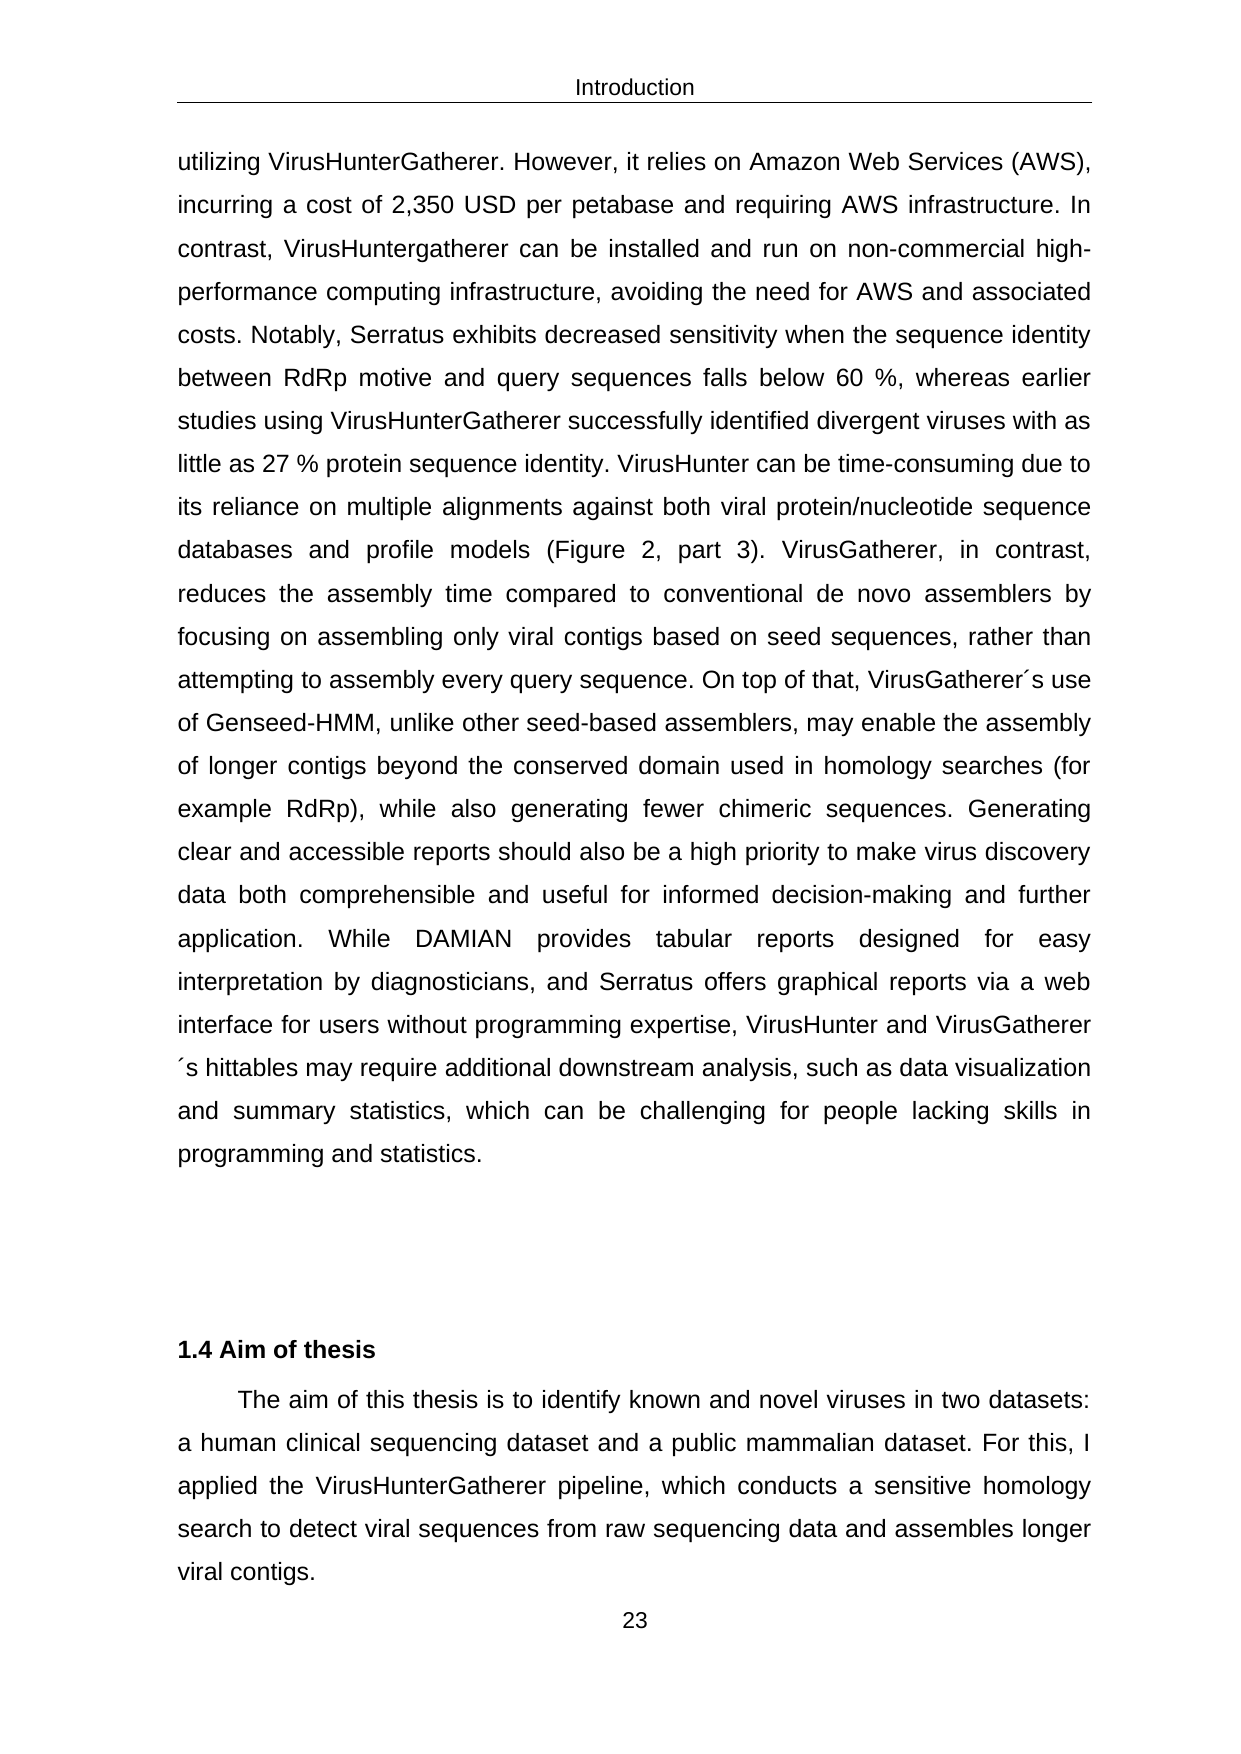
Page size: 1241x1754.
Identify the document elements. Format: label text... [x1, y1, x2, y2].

subtitle 1.4 Aim of thesis [177, 1335, 1092, 1364]
text utilizing VirusHunterGatherer. However, it relies on Amazon Web Services (AWS), incurring a cost of 2,350 USD per petabase and requiring AWS infrastructure. In contrast, VirusHuntergatherer can be installed and run on non-commercial high-performance computing infrastructure, avoiding the need for AWS and associated costs. Notably, Serratus exhibits decreased sensitivity when the sequence identity between RdRp motive and query sequences falls below 60 %, whereas earlier studies using VirusHunterGatherer successfully identified divergent viruses with as little as 27 % protein sequence identity. VirusHunter can be time-consuming due to its reliance on multiple alignments against both viral protein/nucleotide sequence databases and profile models (Figure 2, part 3). VirusGatherer, in contrast, reduces the assembly time compared to conventional de novo assemblers by focusing on assembling only viral contigs based on seed sequences, rather than attempting to assembly every query sequence. On top of that, VirusGatherer´s use of Genseed-HMM, unlike other seed-based assemblers, may enable the assembly of longer contigs beyond the conserved domain used in homology searches (for example RdRp), while also generating fewer chimeric sequences. Generating clear and accessible reports should also be a high priority to make virus discovery data both comprehensible and useful for informed decision-making and further application. While DAMIAN provides tabular reports designed for easy interpretation by diagnosticians, and Serratus offers graphical reports via a web interface for users without programming expertise, VirusHunter and VirusGatherer´s hittables may require additional downstream analysis, such as data visualization and summary statistics, which can be challenging for people lacking skills in programming and statistics. [177, 147, 1092, 1168]
text The aim of this thesis is to identify known and novel viruses in two datasets: a human clinical sequencing dataset and a public mammalian dataset. For this, I applied the VirusHunterGatherer pipeline, which conducts a sensitive homology search to detect viral sequences from raw sequencing data and assembles longer viral contigs. [177, 1385, 1092, 1586]
